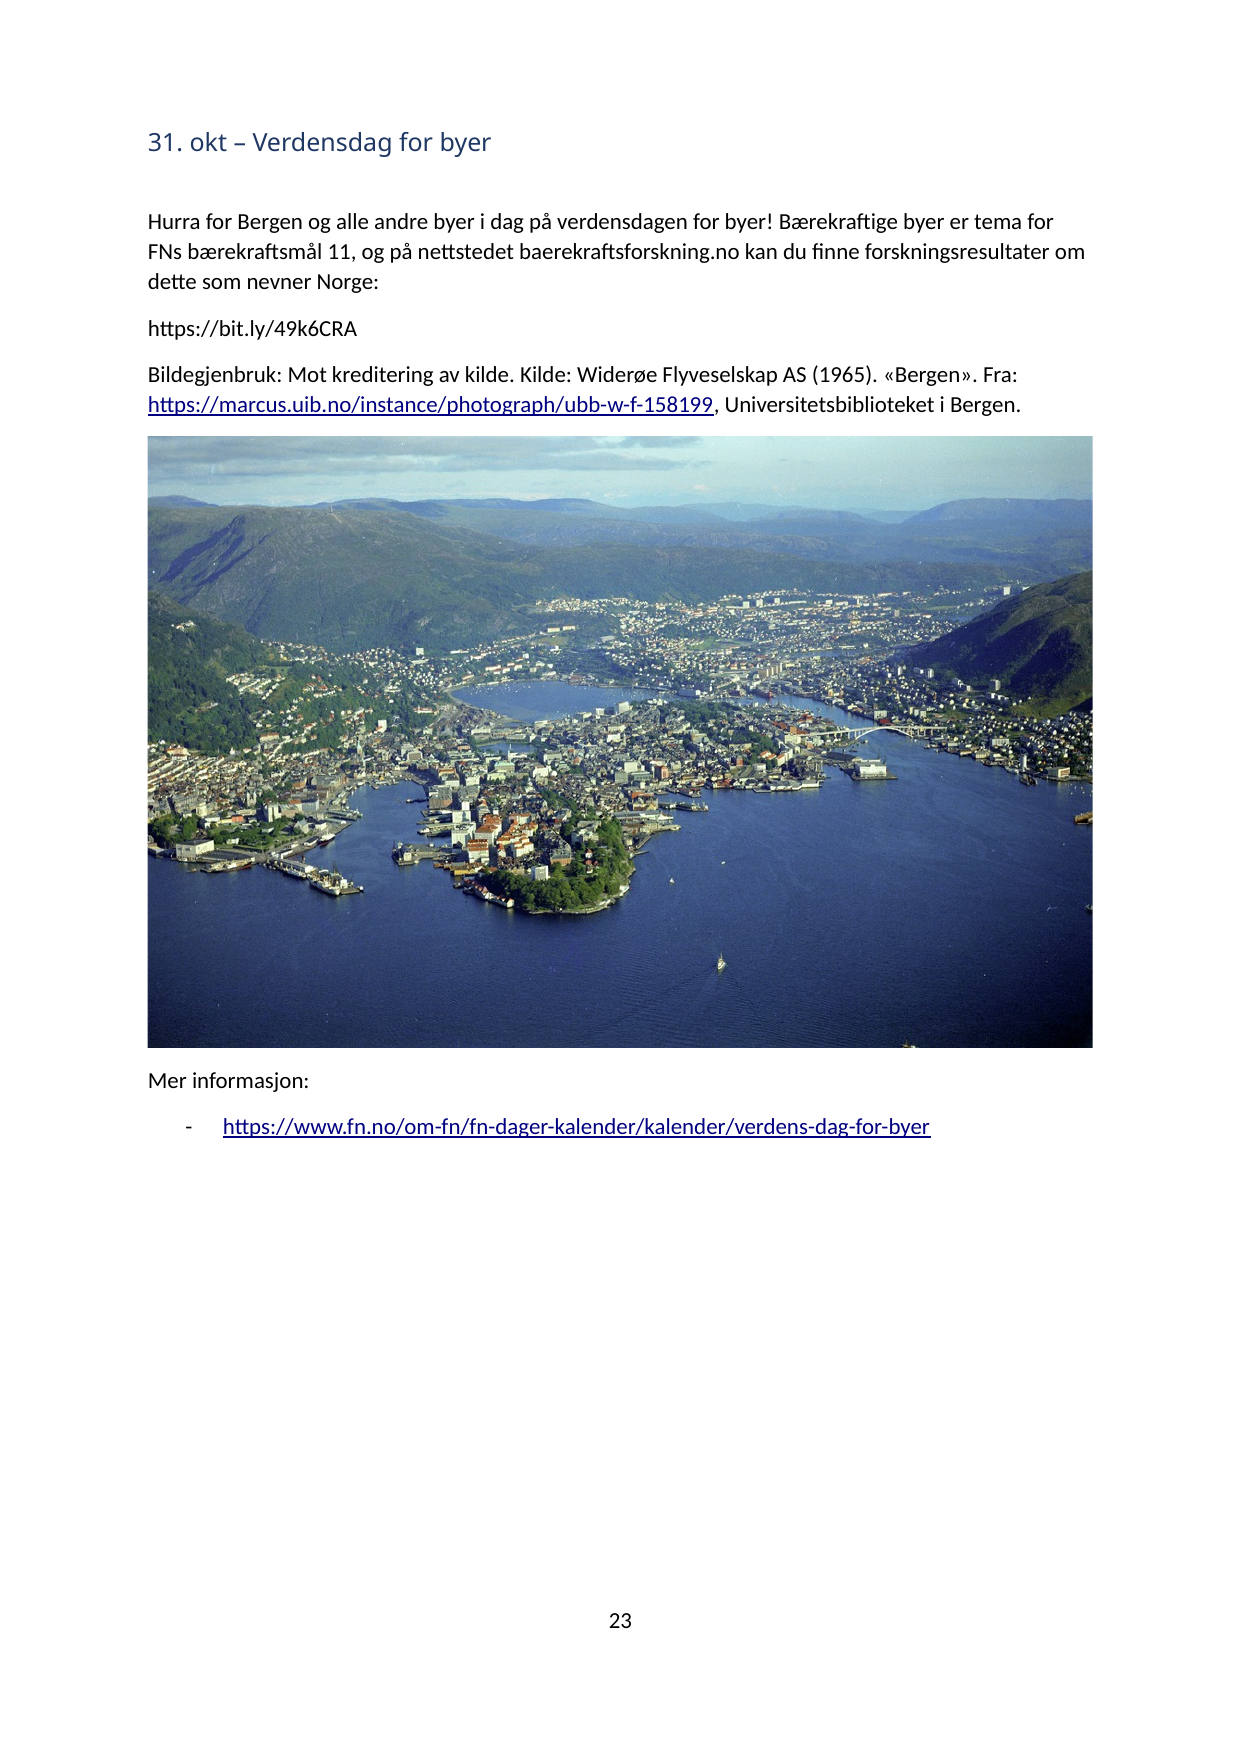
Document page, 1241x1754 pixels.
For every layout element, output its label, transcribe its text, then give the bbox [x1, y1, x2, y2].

text https://bit.ly/49k6CRA [148, 314, 1093, 342]
subtitle 31. okt – Verdensdag for byer [148, 124, 1093, 158]
list https://www.fn.no/om-fn/fn-dager-kalender/kalender/verdens-dag-for-byer [185, 1112, 1093, 1140]
text Bildegjenbruk: Mot kreditering av kilde. Kilde: Widerøe Flyveselskap AS (1965). «Bergen». Fra: https://marcus.uib.no/instance/photograph/ubb-w-f-158199, Universitetsbiblioteket i Bergen. [148, 360, 1093, 418]
text Mer informasjon: [148, 1066, 1093, 1094]
text Hurra for Bergen og alle andre byer i dag på verdensdagen for byer! Bærekraftige byer er tema for FNs bærekraftsmål 11, og på nettstedet baerekraftsforskning.no kan du finne forskningsresultater om dette som nevner Norge: [148, 207, 1093, 295]
